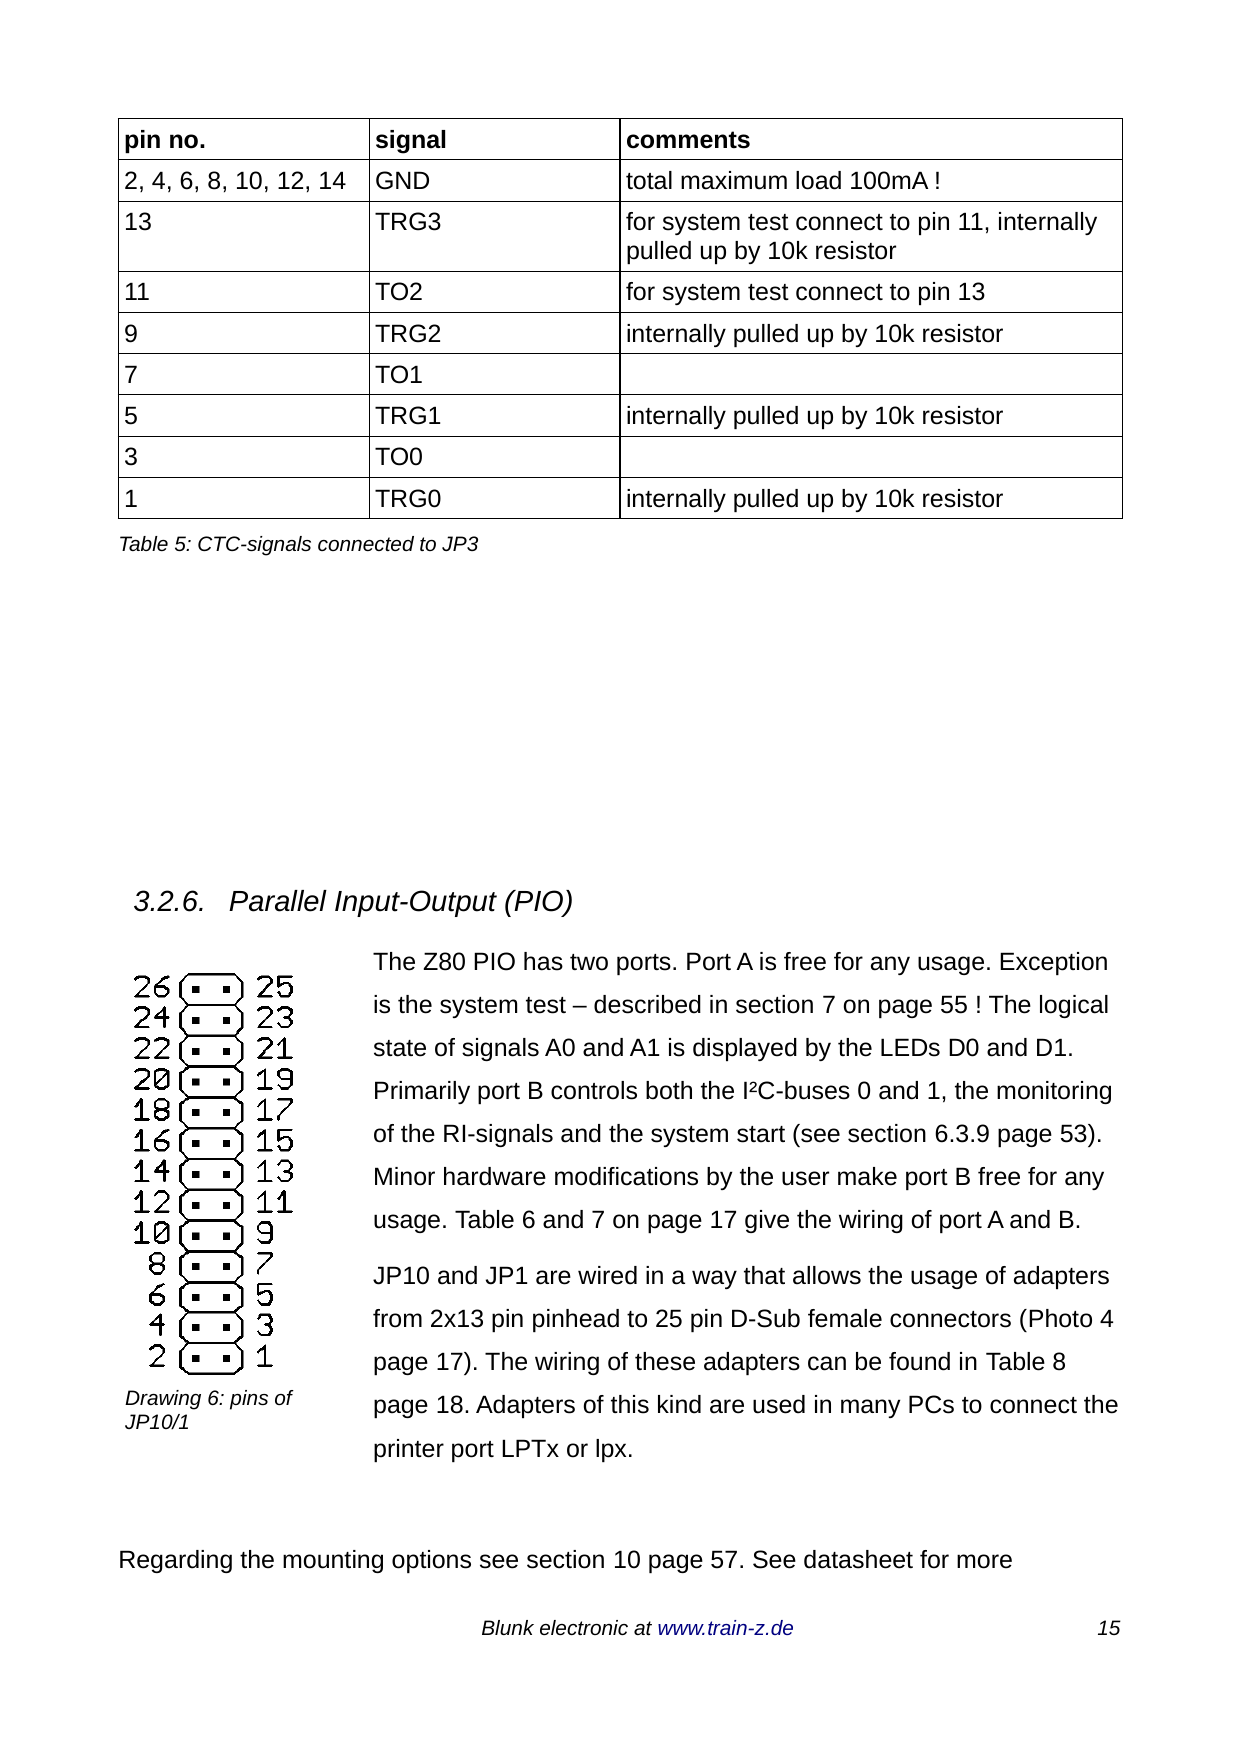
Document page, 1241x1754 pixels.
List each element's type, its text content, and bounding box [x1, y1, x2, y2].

table_cell 3 [119, 437, 369, 477]
table_cell 2, 4, 6, 8, 10, 12, 14 [119, 160, 369, 201]
table_cell 13 [119, 202, 369, 271]
subtitle Parallel Input-Output (PIO) [133, 884, 1122, 918]
table_cell 7 [119, 354, 369, 394]
table_cell internally pulled up by 10k resistor [621, 478, 1122, 518]
table_cell TRG1 [370, 395, 619, 436]
text Drawing 6: pins of JP10/1 [125, 1387, 302, 1434]
table_cell TRG0 [370, 478, 619, 518]
table_cell for system test connect to pin 11, internally pulled up by 10k resistor [621, 202, 1122, 271]
table_cell TRG3 [370, 202, 619, 271]
table_cell total maximum load 100mA ! [621, 160, 1122, 201]
table_header pin no. [119, 119, 369, 159]
picture [125, 961, 303, 1387]
table_cell 1 [119, 478, 369, 518]
table_cell TO0 [370, 437, 619, 477]
table_cell [621, 437, 1122, 477]
text Regarding the mounting options see section 10 page 60. See datasheet for more information. [118, 1545, 1122, 1574]
text The Z80 PIO has two ports. Port A is free for any usage. Exception is the system test – described in section 7 on page 58 ! The logical state of signals A0 and A1 is displayed by the LEDs D0 and D1. Primarily port B controls both the I²C-buses 0 and 1, the monitoring of the RI-signals and the system start (see section 6.3.9 page 56). Minor hardware modifications by the user make port B free for any usage. Table 6 and 7 on page 18 give the wiring of port A and B. [118, 947, 1122, 1234]
table_cell internally pulled up by 10k resistor [621, 395, 1122, 436]
table_cell [621, 354, 1122, 394]
table_header comments [621, 119, 1122, 159]
table_cell TO2 [370, 272, 619, 312]
table_cell 5 [119, 395, 369, 436]
table_cell GND [370, 160, 619, 201]
table_cell 11 [119, 272, 369, 312]
text Table 5: CTC-signals connected to JP3 [118, 532, 1122, 556]
text JP10 and JP1 are wired in a way that allows the usage of adapters from 2x13 pin pinhead to 25 pin D-Sub female connectors (Photo 4 page 18). The wiring of these adapters can be found in Table 8 page 19. Adapters of this kind are used in many PCs to connect the printer port LPTx or lpx. [118, 1261, 1122, 1462]
table_cell TO1 [370, 354, 619, 394]
table_cell internally pulled up by 10k resistor [621, 313, 1122, 353]
table_header signal [370, 119, 619, 159]
table_cell for system test connect to pin 13 [621, 272, 1122, 312]
table_cell TRG2 [370, 313, 619, 353]
table_cell 9 [119, 313, 369, 353]
